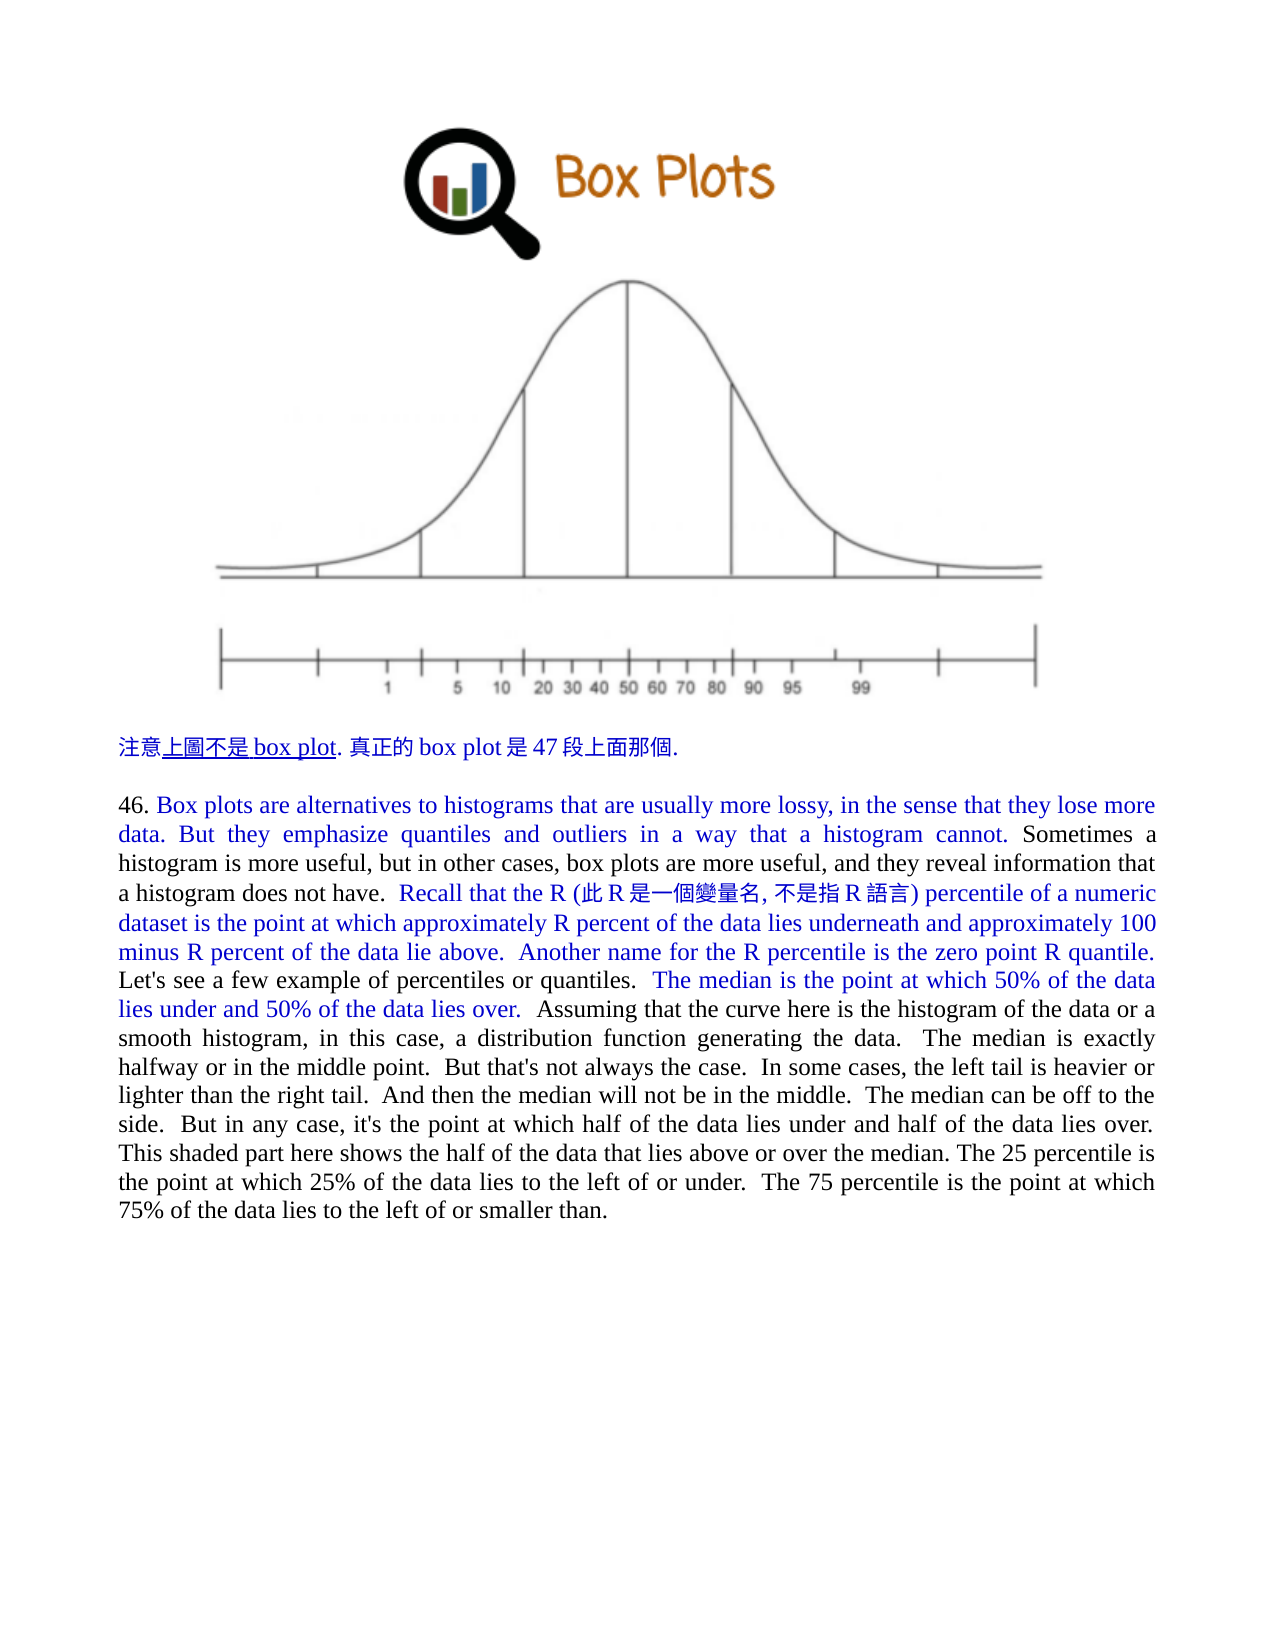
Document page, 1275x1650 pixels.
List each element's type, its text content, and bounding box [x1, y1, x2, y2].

text 注意上圖不是box plot. 真正的box plot是47段上面那個. [118, 730, 1157, 761]
picture [210, 118, 1065, 701]
text 46. Box plots are alternatives to histograms that are usually more lossy, in the sense that they lose more data. But they emphasize quantiles and outliers in a way that a histogram cannot. Sometimes a histogram is more useful, but in other cases, box plots are more useful, and they reveal information that a histogram does not have. Recall that the R (此R是一個變量名, 不是指R語言) percentile of a numeric dataset is the point at which approximately R percent of the data lies underneath and approximately 100 minus R percent of the data lie above. Another name for the R percentile is the zero point R quantile. Let's see a few example of percentiles or quantiles. The median is the point at which 50% of the data lies under and 50% of the data lies over. Assuming that the curve here is the histogram of the data or a smooth histogram, in this case, a distribution function generating the data. The median is exactly halfway or in the middle point. But that's not always the case. In some cases, the left tail is heavier or lighter than the right tail. And then the median will not be in the middle. The median can be off to the side. But in any case, it's the point at which half of the data lies under and half of the data lies over. This shaded part here shows the half of the data that lies above or over the median. The 25 percentile is the point at which 25% of the data lies to the left of or under. The 75 percentile is the point at which 75% of the data lies to the left of or smaller than. [118, 790, 1157, 1224]
